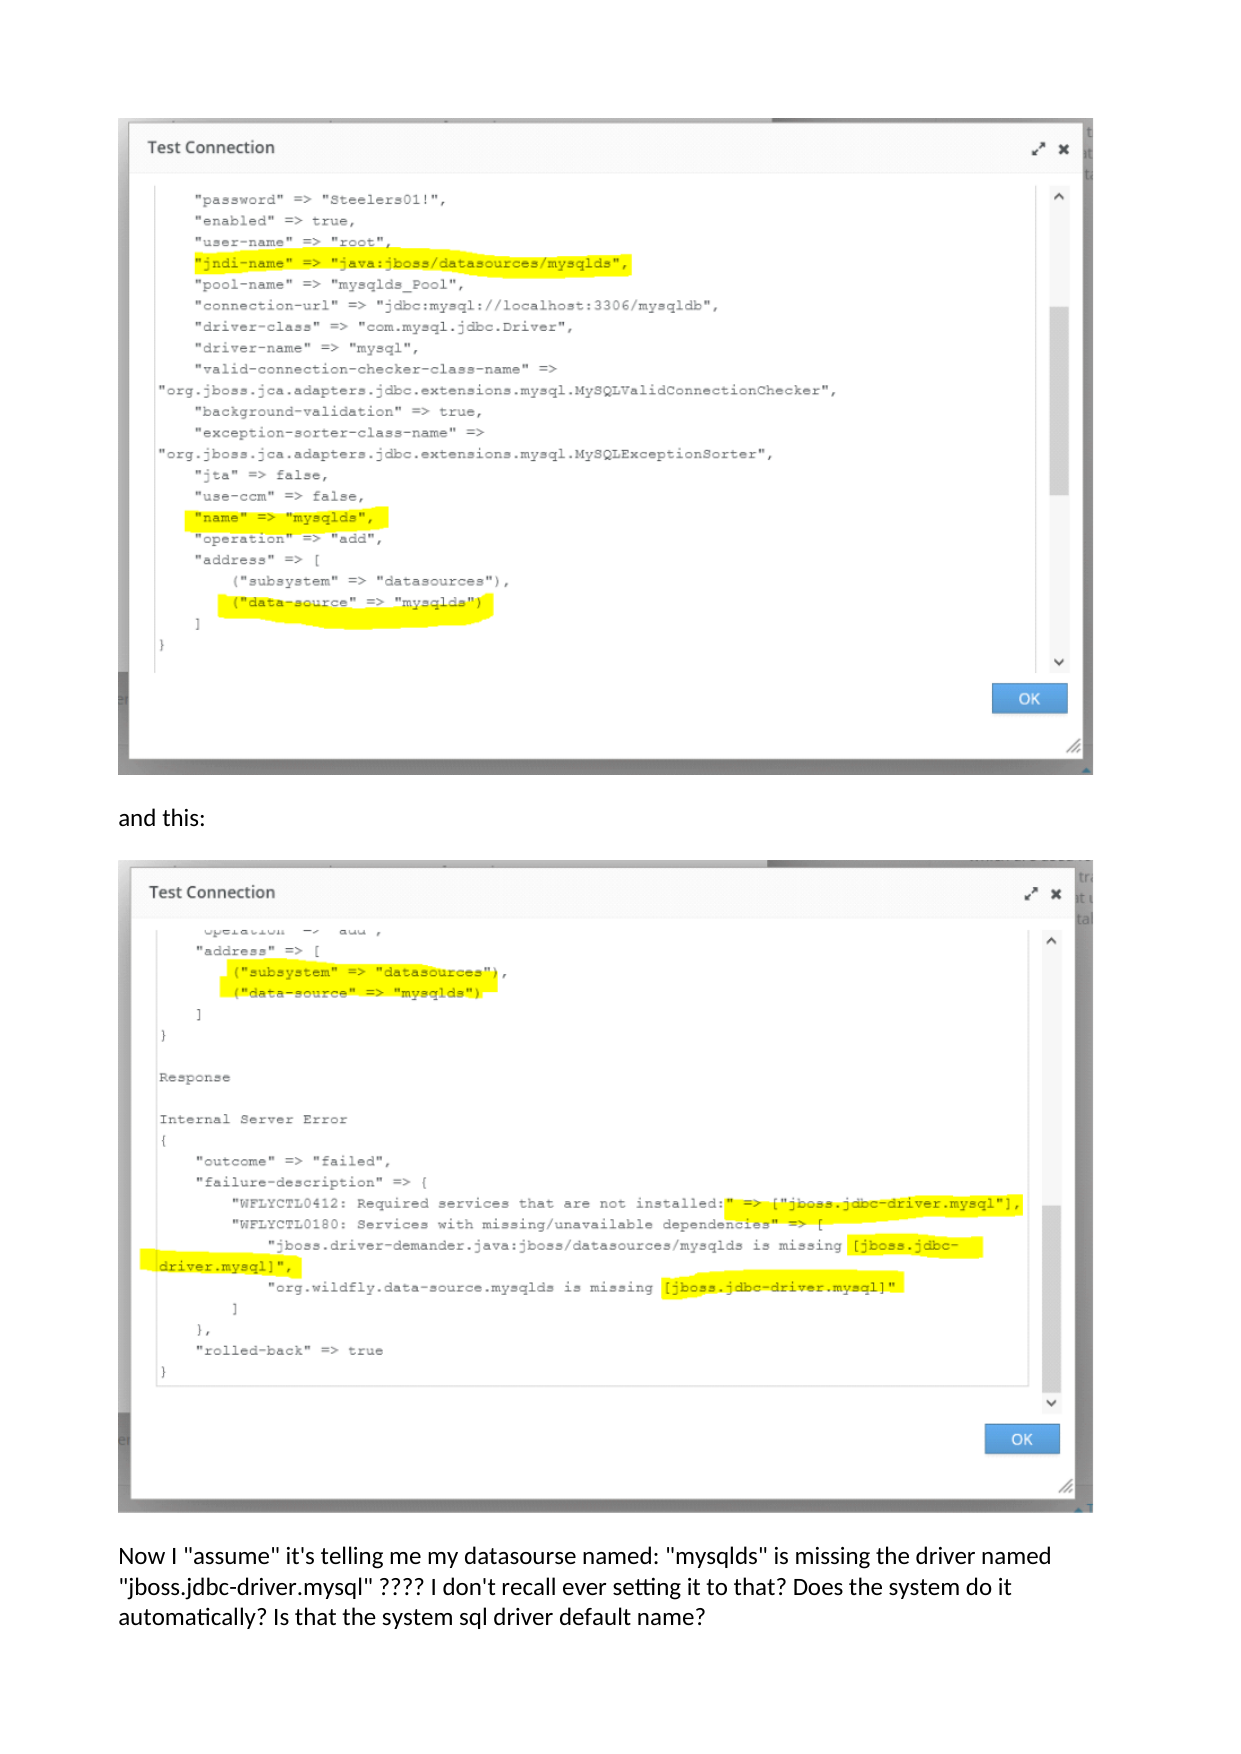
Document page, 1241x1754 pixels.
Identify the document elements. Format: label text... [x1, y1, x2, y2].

text and this: [118, 802, 1122, 833]
text Now I "assume" it's telling me my datasourse named: "mysqlds" is missing the driver named "jboss.jdbc-driver.mysql" ???? I don't recall ever setting it to that? Does the system do it automatically? Is that the system sql driver default name? [118, 1540, 1122, 1632]
